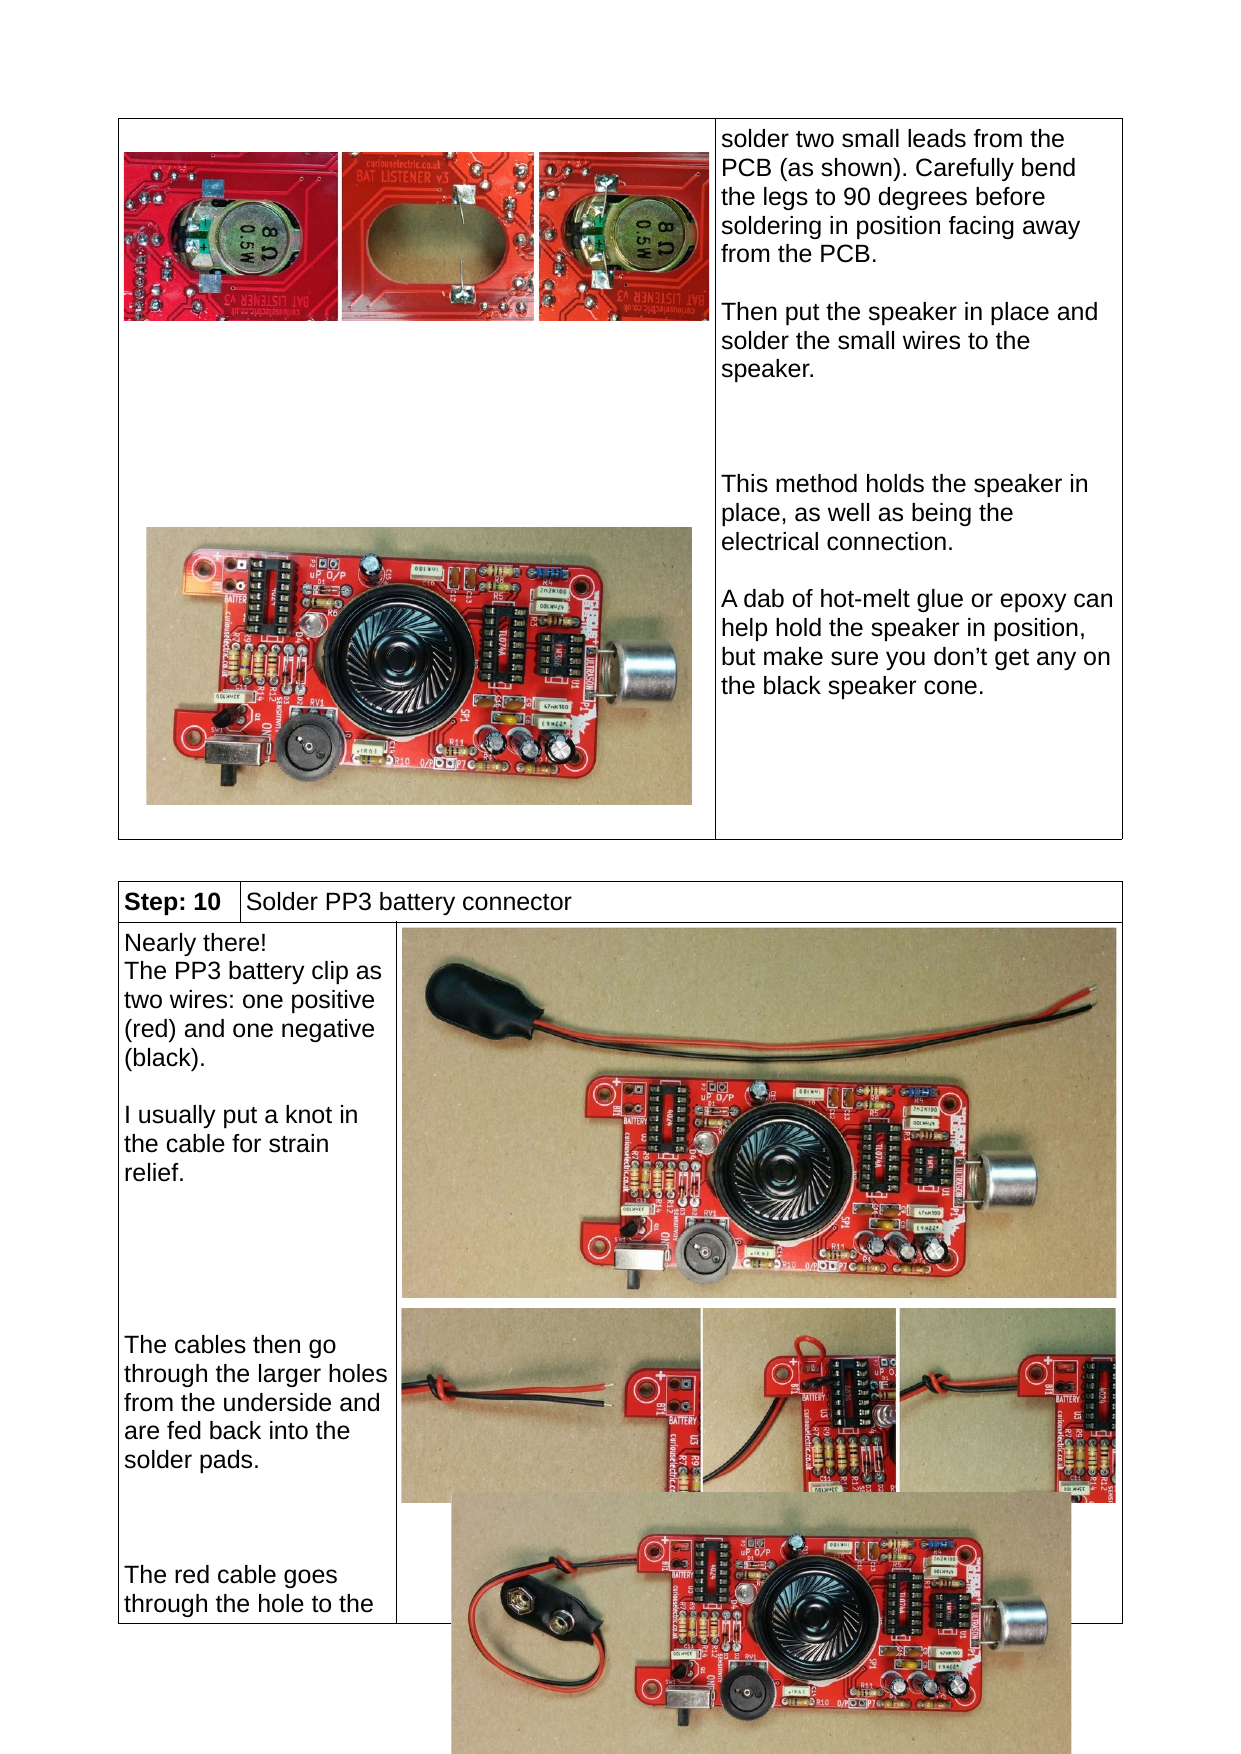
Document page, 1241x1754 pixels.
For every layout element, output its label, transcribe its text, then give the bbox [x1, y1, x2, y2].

table_cell [397, 923, 1122, 1623]
table_header Step: 10 [119, 882, 240, 921]
picture [146, 527, 692, 805]
table_cell solder two small leads from the PCB (as shown). Carefully bend the legs to 90 degrees before soldering in position facing away from the PCB. Then put the speaker in place and solder the small wires to the speaker. This method holds the speaker in place, as well as being the electrical connection. A dab of hot-melt glue or epoxy can help hold the speaker in position, but make sure you don’t get any on the black speaker cone. [716, 119, 1122, 839]
table_cell Nearly there! The PP3 battery clip as two wires: one positive (red) and one negative (black). I usually put a knot in the cable for strain relief. The cables then go through the larger holes from the underside and are fed back into the solder pads. The red cable goes through the hole to the [119, 923, 396, 1623]
table_header Solder PP3 battery connector [241, 882, 1122, 921]
table_cell [119, 119, 715, 839]
picture [123, 152, 710, 321]
picture [401, 1308, 1116, 1754]
picture [402, 927, 1117, 1298]
